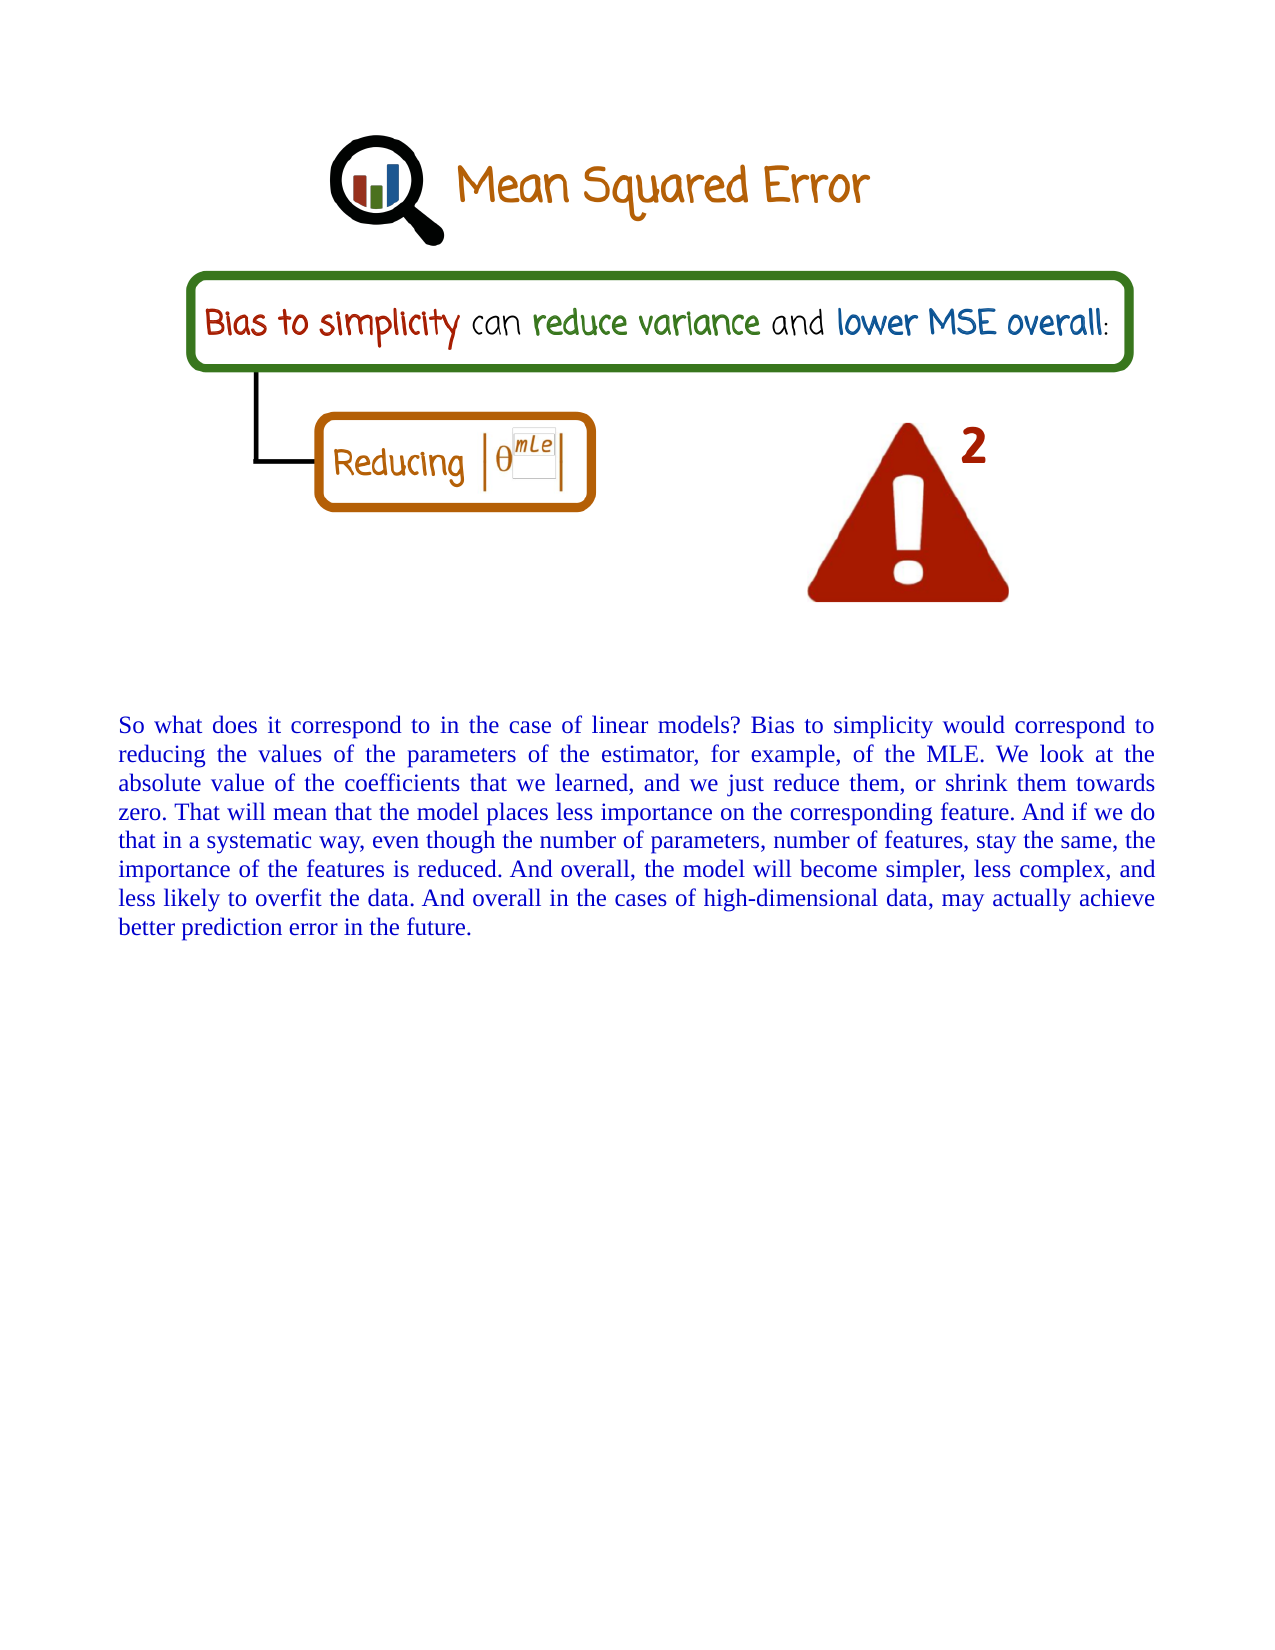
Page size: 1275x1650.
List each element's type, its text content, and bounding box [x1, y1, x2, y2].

text So what does it correspond to in the case of linear models? Bias to simplicity would correspond to reducing the values of the parameters of the estimator, for example, of the MLE. We look at the absolute value of the coefficients that we learned, and we just reduce them, or shrink them towards zero. That will mean that the model places less importance on the corresponding feature. And if we do that in a systematic way, even though the number of parameters, number of features, stay the same, the importance of the features is reduced. And overall, the model will become simpler, less complex, and less likely to overfit the data. And overall in the cases of high-dimensional data, may actually achieve better prediction error in the future. [118, 710, 1157, 940]
picture [118, 118, 1157, 624]
